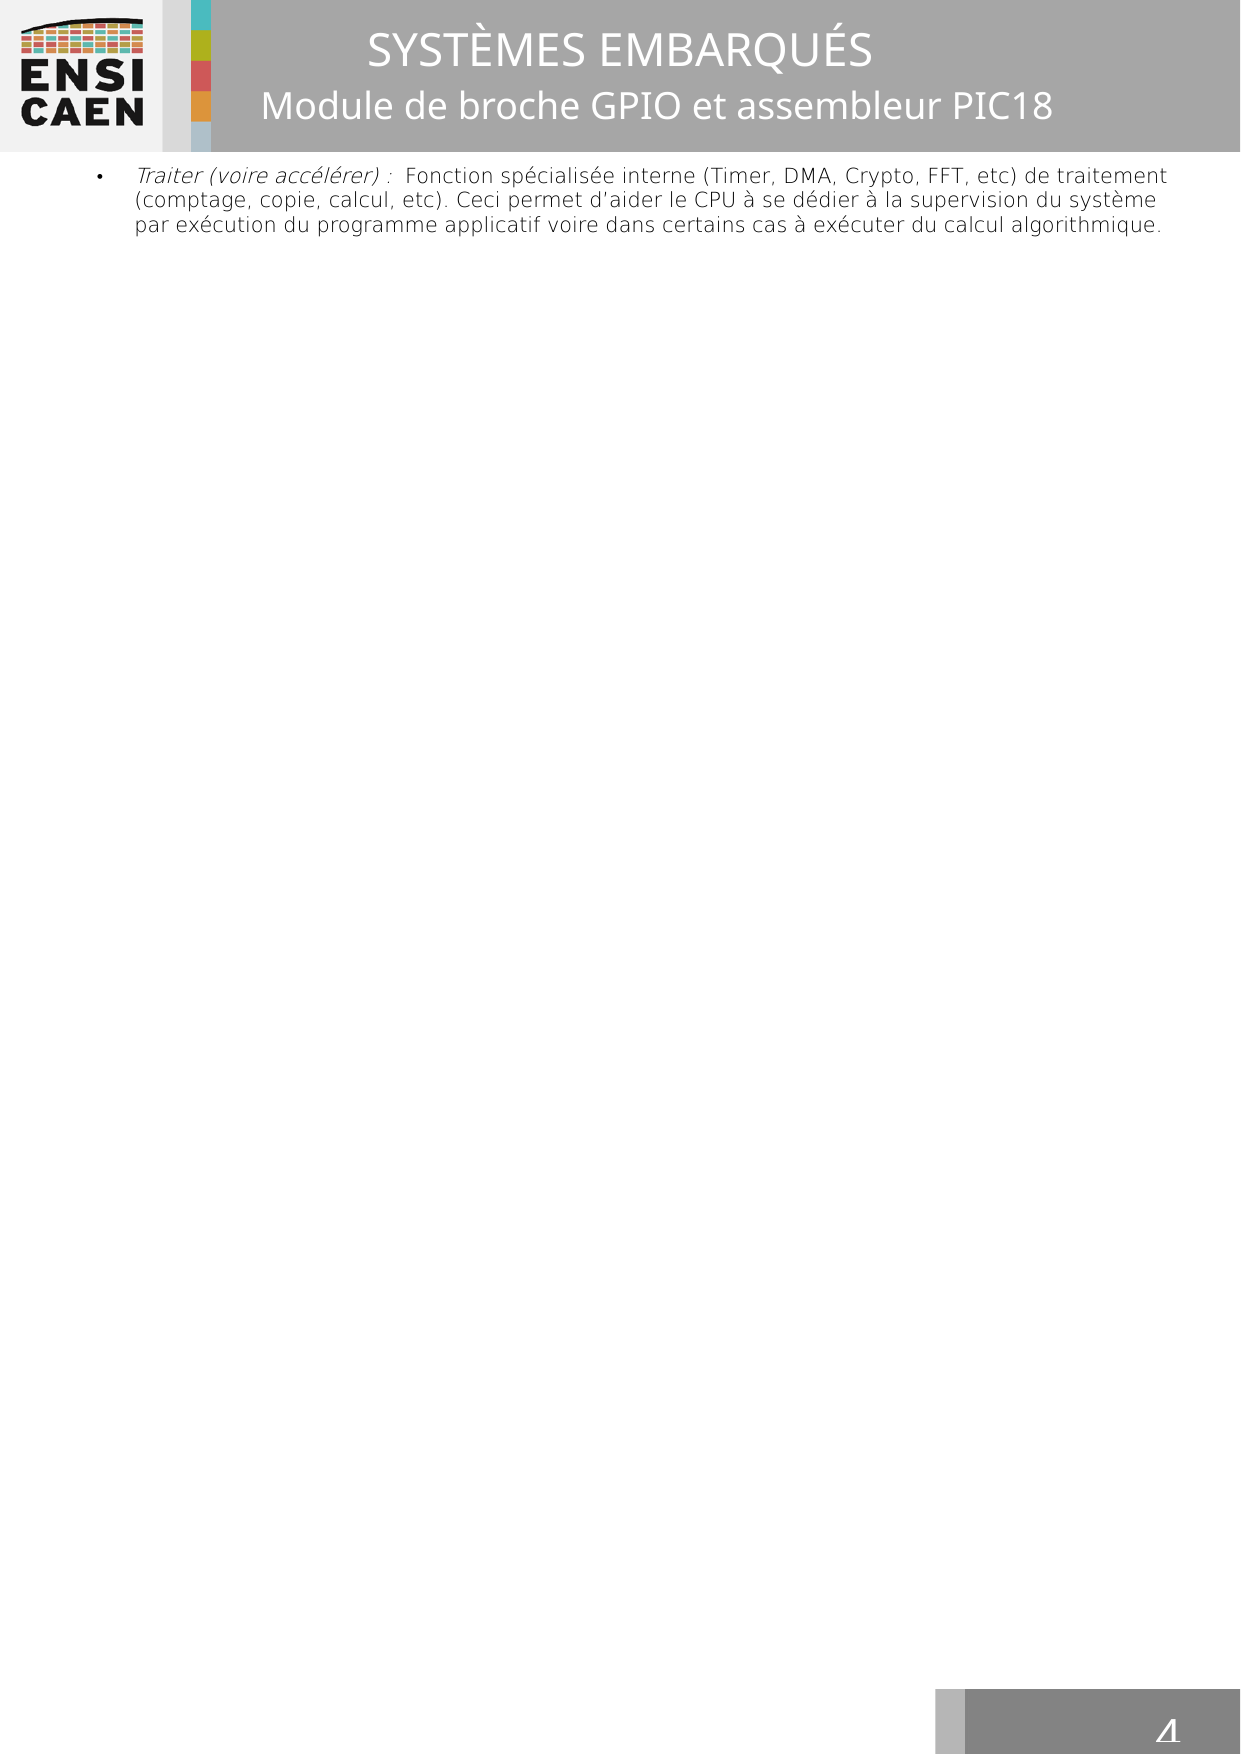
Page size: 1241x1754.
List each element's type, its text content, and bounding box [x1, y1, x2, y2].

picture [0, 0, 1241, 152]
list Traiter (voire accélérer) : Fonction spécialisée interne (Timer, DMA, Crypto, FFT, etc) de traitement (comptage, copie, calcul, etc). Ceci permet d’aider le CPU à se dédier à la supervision du système par exécution du programme applicatif voire dans certains cas à exécuter du calcul algorithmique. [97, 164, 1181, 237]
picture [935, 1689, 1241, 1754]
